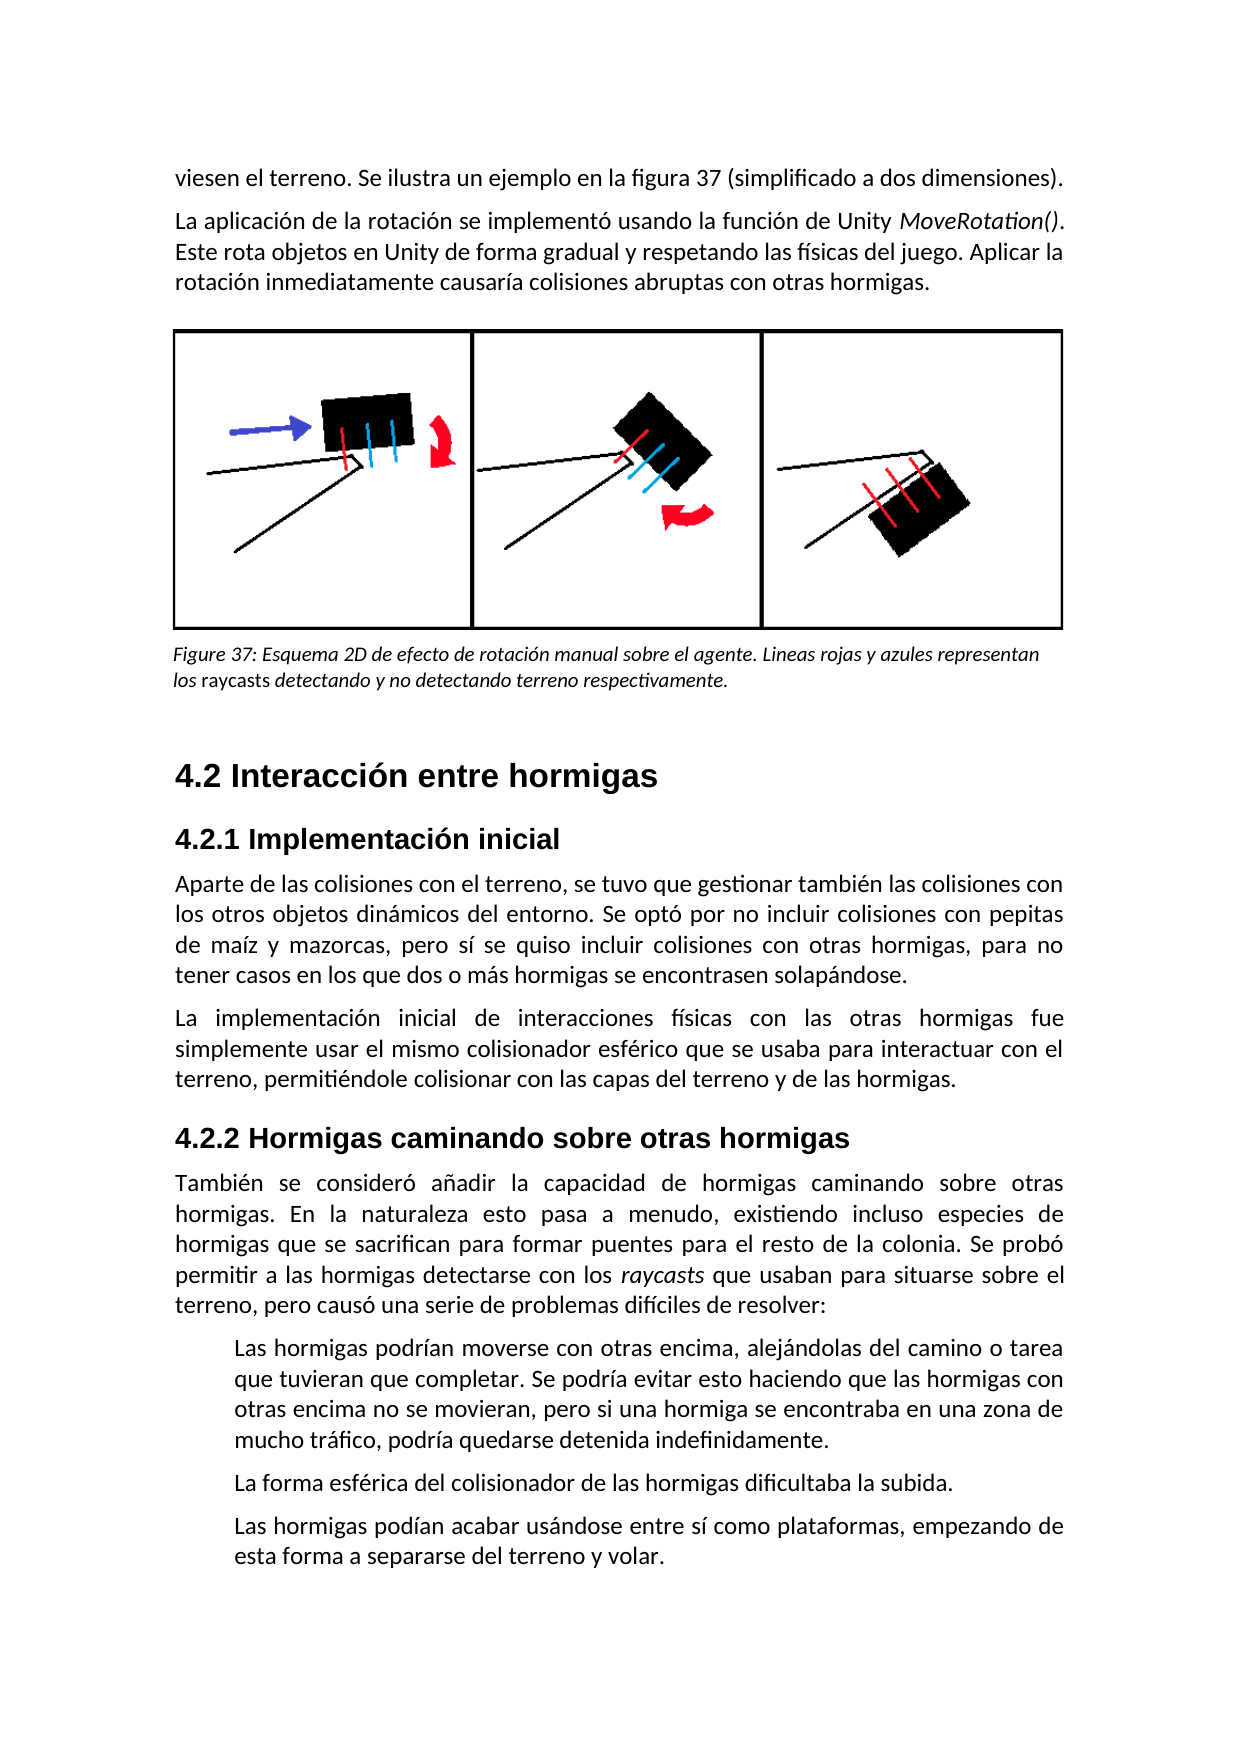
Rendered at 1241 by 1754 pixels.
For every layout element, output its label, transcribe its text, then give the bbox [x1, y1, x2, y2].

picture [172, 329, 1064, 630]
subtitle Interacción entre hormigas [175, 756, 1065, 795]
list Las hormigas podían acabar usándose entre sí como plataformas, empezando de esta forma a separarse del terreno y volar. [204, 1510, 1065, 1571]
subtitle Hormigas caminando sobre otras hormigas [175, 1121, 1065, 1155]
text También se consideró añadir la capacidad de hormigas caminando sobre otras hormigas. En la naturaleza esto pasa a menudo, existiendo incluso especies de hormigas que se sacrifican para formar puentes para el resto de la colonia. Se probó permitir a las hormigas detectarse con los raycasts que usaban para situarse sobre el terreno, pero causó una serie de problemas difíciles de resolver: [175, 1167, 1065, 1320]
text La aplicación de la rotación se implementó usando la función de Unity MoveRotation(). Este rota objetos en Unity de forma gradual y respetando las físicas del juego. Aplicar la rotación inmediatamente causaría colisiones abruptas con otras hormigas. [175, 206, 1065, 297]
text Aparte de las colisiones con el terreno, se tuvo que gestionar también las colisiones con los otros objetos dinámicos del entorno. Se optó por no incluir colisiones con pepitas de maíz y mazorcas, pero sí se quiso incluir colisiones con otras hormigas, para no tener casos en los que dos o más hormigas se encontrasen solapándose. [175, 868, 1065, 990]
text La implementación inicial de interacciones físicas con las otras hormigas fue simplemente usar el mismo colisionador esférico que se usaba para interactuar con el terreno, permitiéndole colisionar con las capas del terreno y de las hormigas. [175, 1002, 1065, 1094]
subtitle Implementación inicial [175, 822, 1065, 855]
list La forma esférica del colisionador de las hormigas dificultaba la subida. [204, 1467, 1065, 1497]
list Las hormigas podrían moverse con otras encima, alejándolas del camino o tarea que tuvieran que completar. Se podría evitar esto haciendo que las hormigas con otras encima no se movieran, pero si una hormiga se encontraba en una zona de mucho tráfico, podría quedarse detenida indefinidamente. [204, 1332, 1065, 1454]
text Figure 37: Esquema 2D de efecto de rotación manual sobre el agente. Lineas rojas y azules representan los raycasts detectando y no detectando terreno respectivamente. [173, 630, 1063, 692]
text viesen el terreno. Se ilustra un ejemplo en la figura 37 (simplificado a dos dimensiones). [175, 162, 1065, 193]
